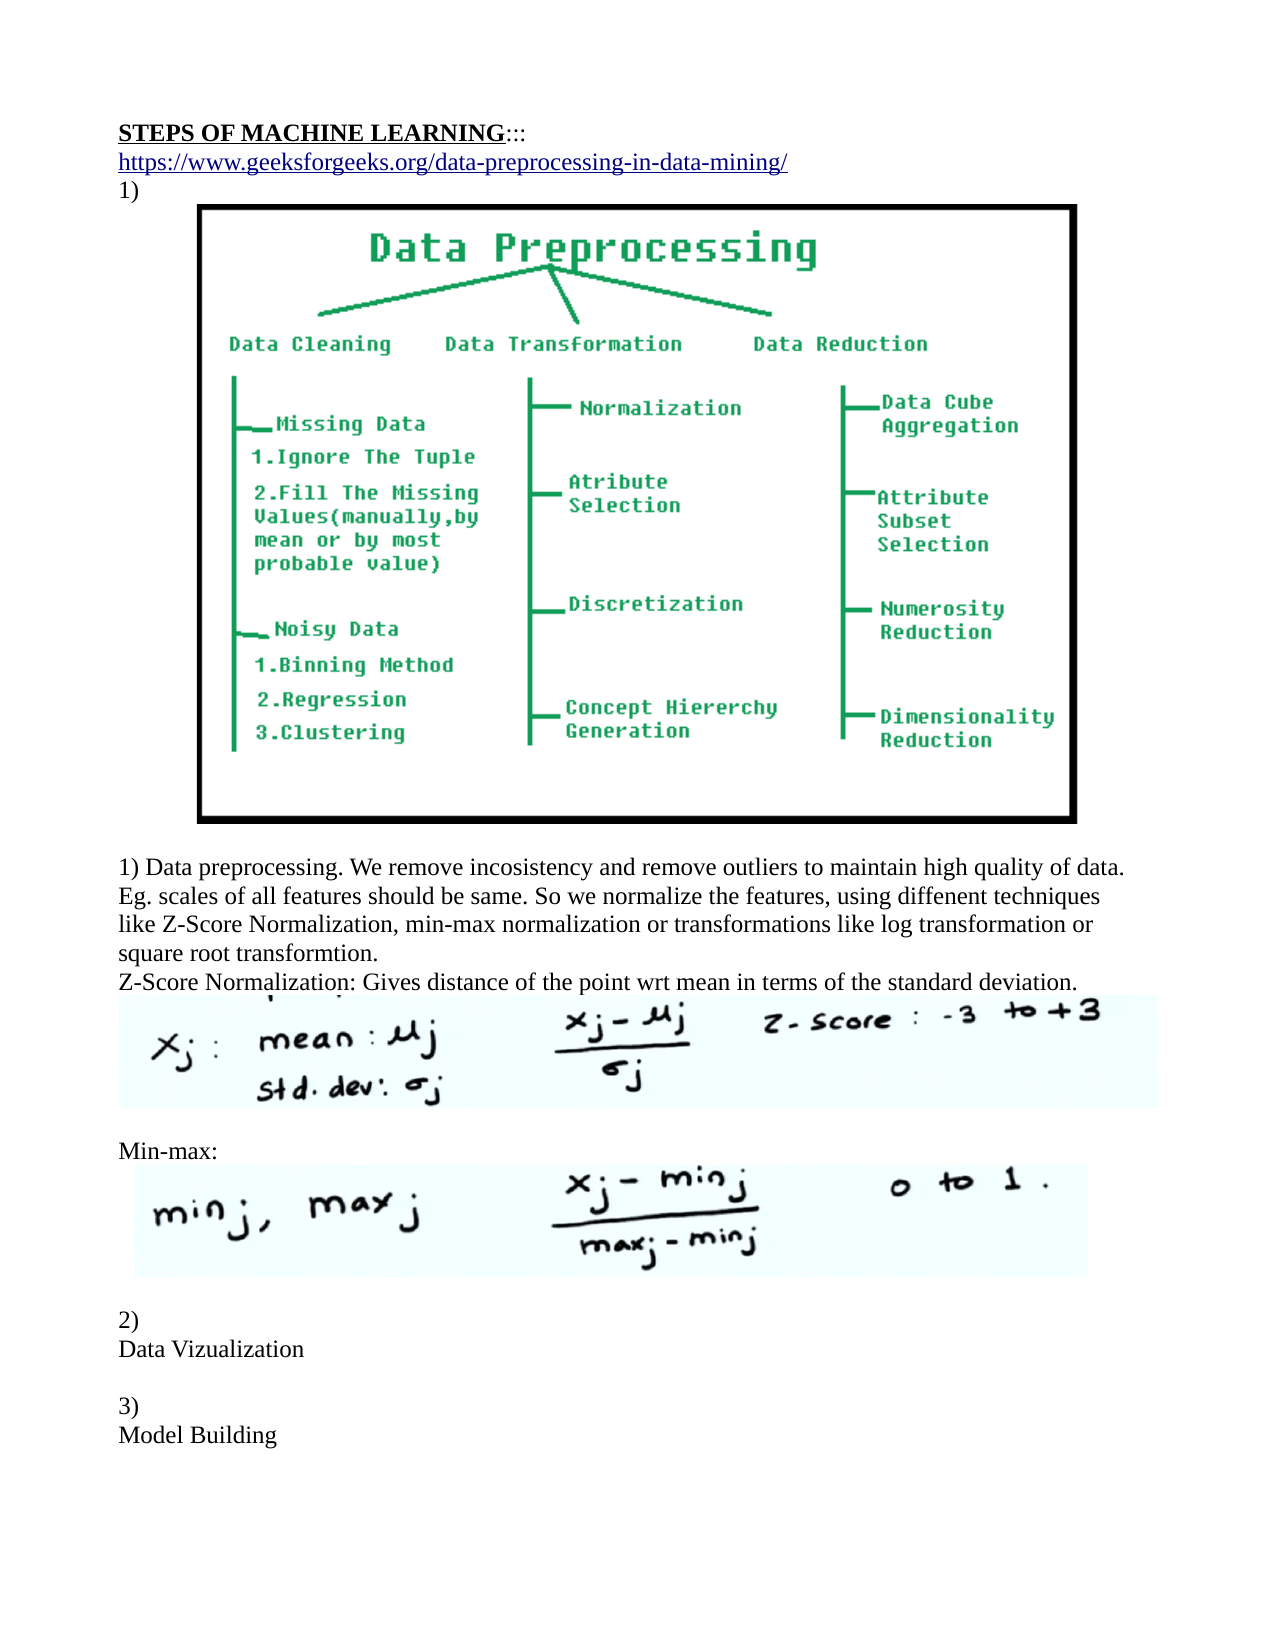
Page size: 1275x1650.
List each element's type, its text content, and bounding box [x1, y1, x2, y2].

text 3) [118, 1391, 1157, 1420]
text 2) [118, 1305, 1157, 1334]
picture [196, 204, 1079, 824]
text like Z-Score Normalization, min-max normalization or transformations like log transformation or square root transformtion. [118, 909, 1157, 967]
text Z-Score Normalization: Gives distance of the point wrt mean in terms of the standard deviation. [118, 967, 1157, 995]
text Model Building [118, 1420, 1157, 1449]
text STEPS OF MACHINE LEARNING::: [118, 118, 1157, 147]
text https://www.geeksforgeeks.org/data-preprocessing-in-data-mining/ [118, 147, 1157, 176]
picture [118, 995, 1157, 1108]
text 1) [118, 176, 1157, 204]
text Min-max: [118, 1136, 1157, 1165]
text Data Vizualization [118, 1334, 1157, 1363]
text Eg. scales of all features should be same. So we normalize the features, using diffenent techniques [118, 881, 1157, 909]
picture [133, 1165, 1088, 1277]
text 1) Data preprocessing. We remove incosistency and remove outliers to maintain high quality of data. [118, 852, 1157, 881]
